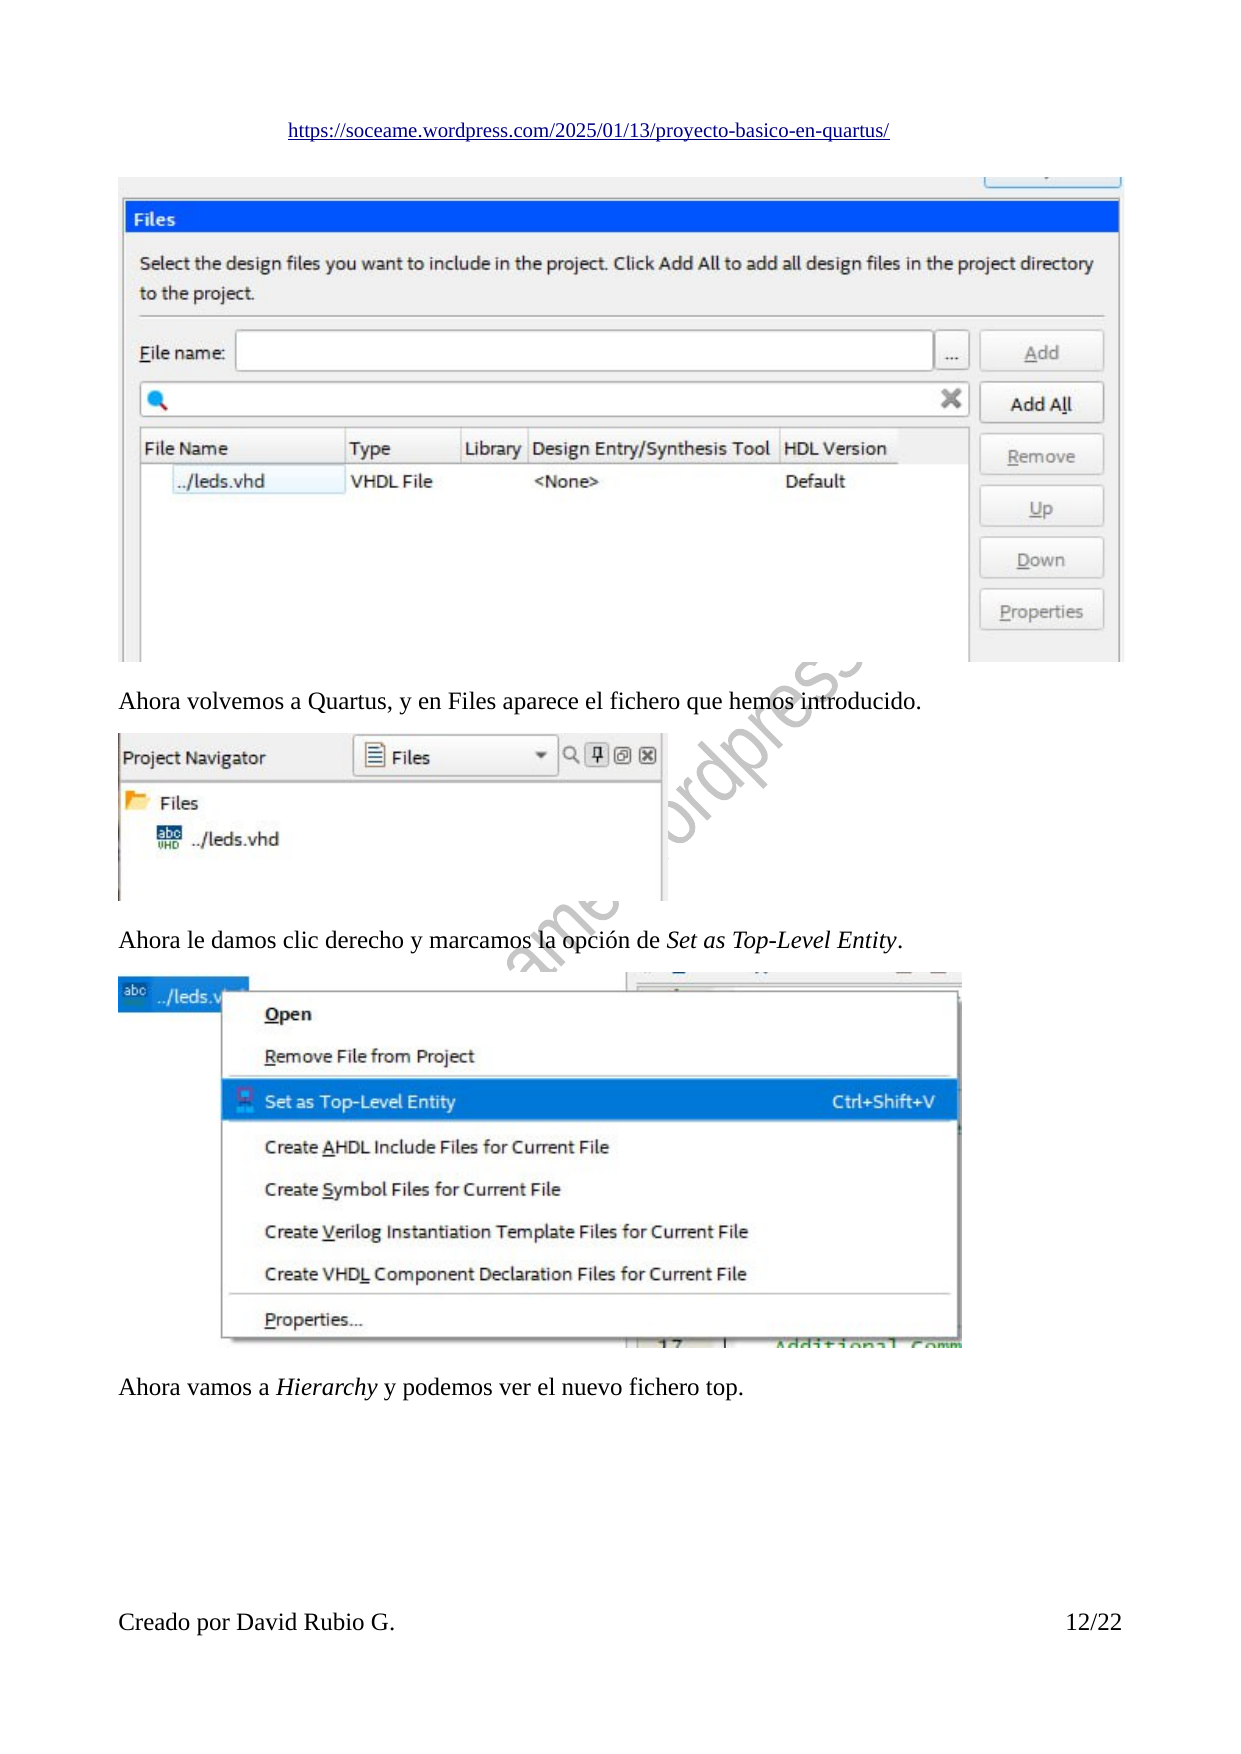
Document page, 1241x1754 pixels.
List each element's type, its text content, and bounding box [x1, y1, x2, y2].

picture [118, 733, 669, 901]
text Ahora volvemos a Quartus, y en Files aparece el fichero que hemos introducido. [118, 686, 778, 714]
text Ahora volvemos a Quartus, y en Files aparece el fichero que hemos introducido. [811, 686, 1122, 714]
text Ahora le damos clic derecho y marcamos la opción de Set as Top-Level Entity. [560, 925, 1122, 953]
text Ahora vamos a Hierarchy y podemos ver el nuevo fichero top. [118, 1372, 1122, 1400]
text Ahora le damos clic derecho y marcamos la opción de Set as Top-Level Entity. [118, 925, 539, 953]
picture [118, 972, 962, 1348]
picture [118, 177, 1125, 662]
